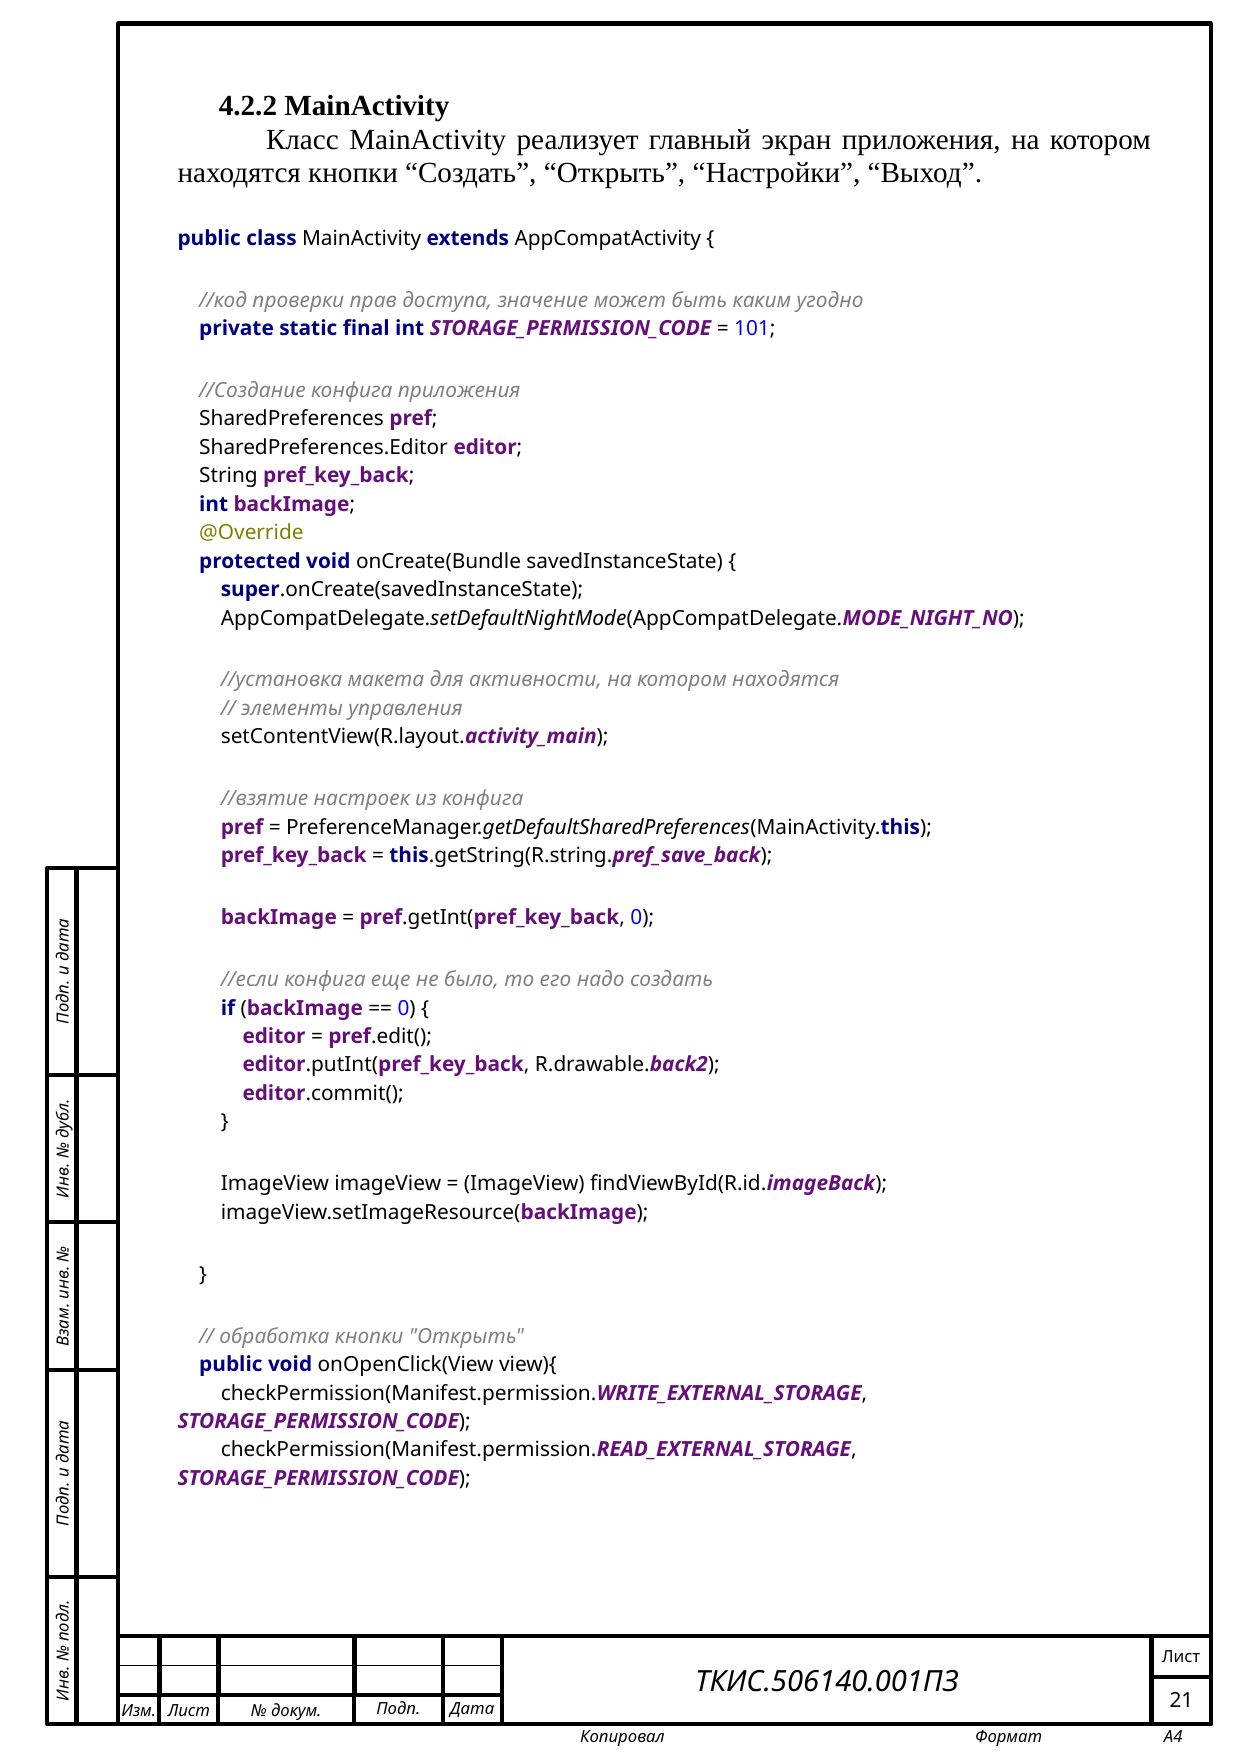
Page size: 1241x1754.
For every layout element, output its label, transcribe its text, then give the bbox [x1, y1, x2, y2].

subtitle MainActivity [218, 88, 1152, 122]
text Класс MainActivity реализует главный экран приложения, на котором находятся кнопки “Создать”, “Открыть”, “Настройки”, “Выход”. [177, 122, 1152, 189]
